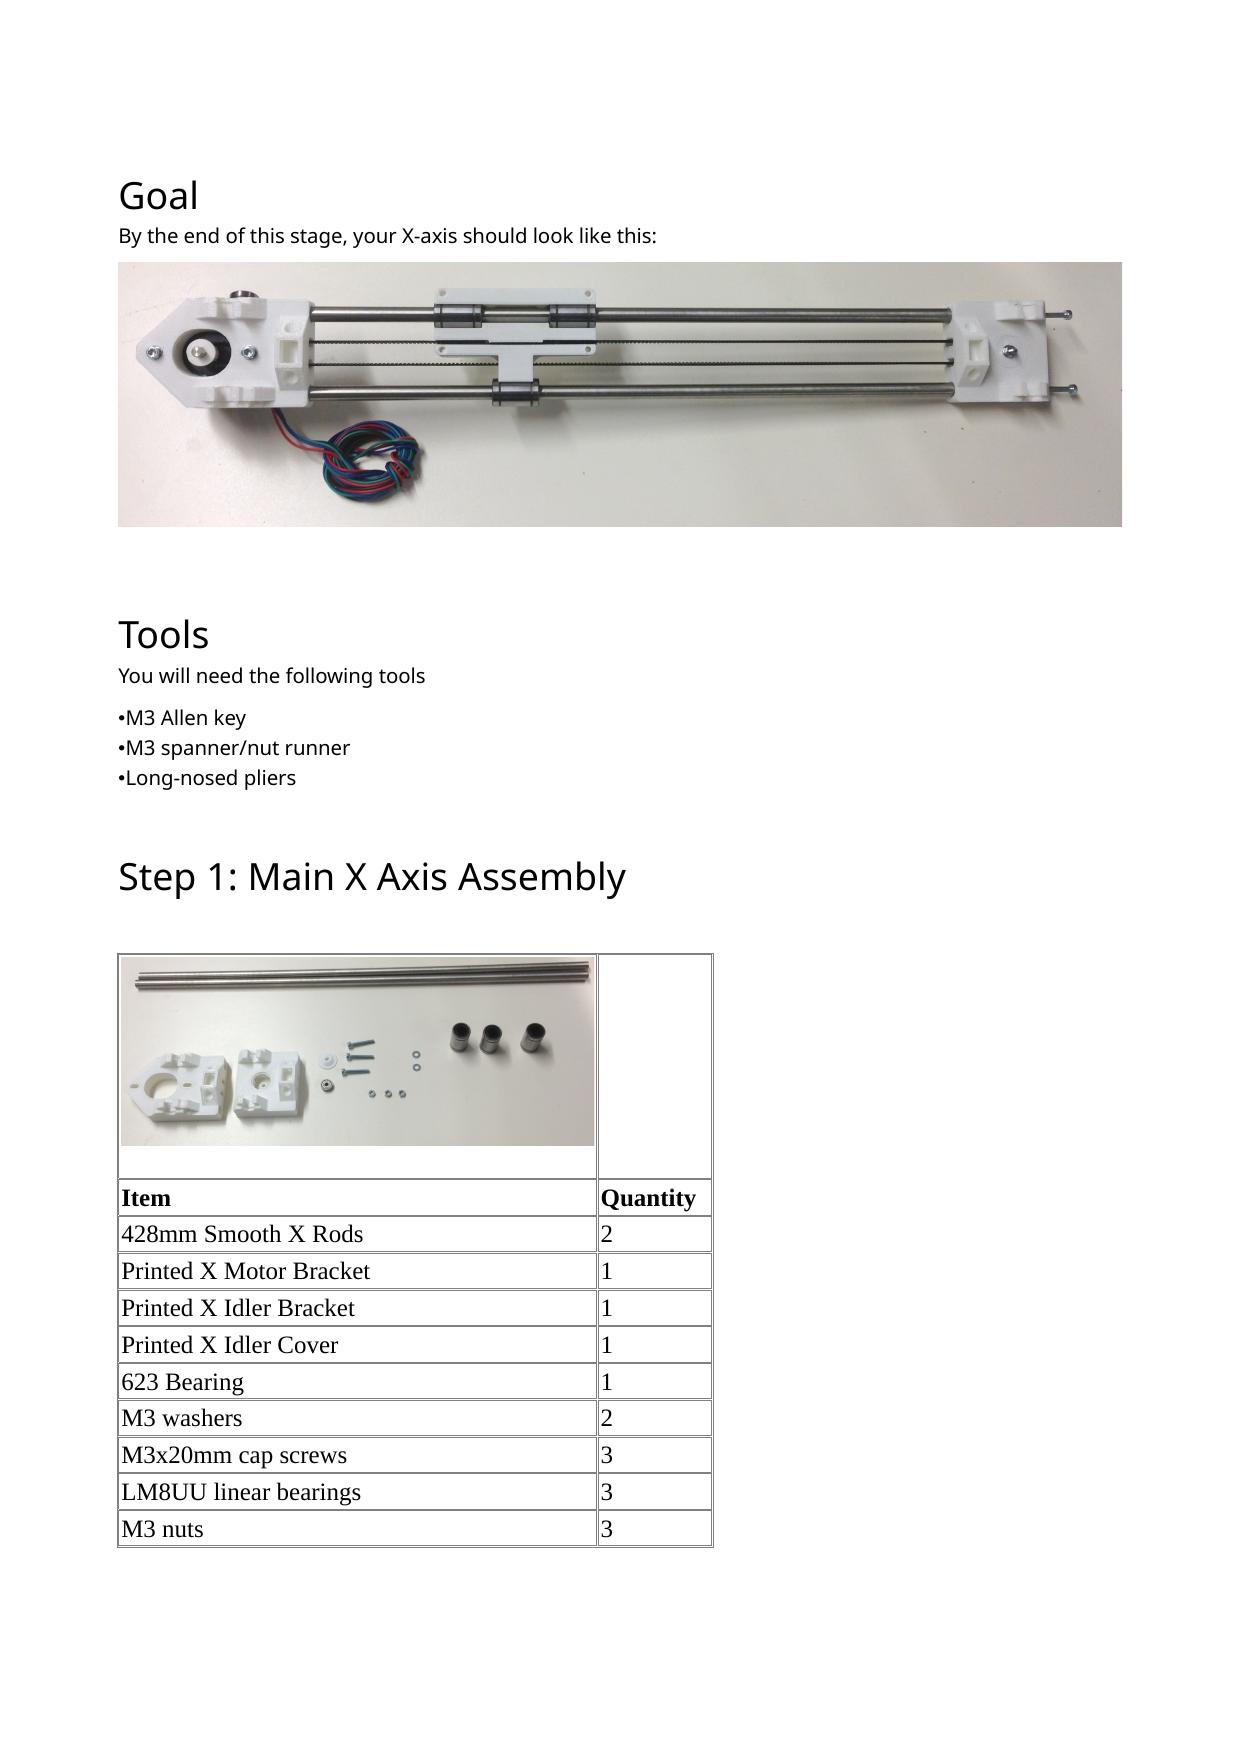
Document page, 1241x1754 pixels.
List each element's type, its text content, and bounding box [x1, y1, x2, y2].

table_cell 3 [599, 1511, 711, 1545]
table_cell 1 [599, 1254, 711, 1288]
list M3 Allen key [118, 702, 1122, 732]
table_cell 428mm Smooth X Rods [119, 1217, 596, 1251]
table_cell M3 nuts [119, 1511, 596, 1545]
subtitle Step 1: Main X Axis Assembly [118, 851, 1122, 902]
table_cell 623 Bearing [119, 1364, 596, 1398]
table_cell Quantity [599, 1180, 711, 1214]
table_cell 3 [599, 1474, 711, 1509]
table_cell Item [119, 1180, 596, 1214]
table_cell Printed X Idler Bracket [119, 1291, 596, 1325]
table_cell 2 [599, 1401, 711, 1435]
text You will need the following tools [118, 660, 1122, 689]
picture [121, 957, 595, 1146]
subtitle Tools [118, 609, 1122, 660]
picture [118, 262, 1123, 527]
list Long-nosed pliers [118, 761, 1122, 791]
subtitle Goal [118, 169, 1122, 220]
table_cell 2 [599, 1217, 711, 1251]
table_cell Printed X Motor Bracket [119, 1254, 596, 1288]
table_cell M3x20mm cap screws [119, 1438, 596, 1472]
table_cell LM8UU linear bearings [119, 1474, 596, 1509]
table_cell Printed X Idler Cover [119, 1327, 596, 1362]
text By the end of this stage, your X-axis should look like this: [118, 220, 1122, 250]
table_cell 1 [599, 1364, 711, 1398]
table_cell M3 washers [119, 1401, 596, 1435]
list M3 spanner/nut runner [118, 732, 1122, 761]
table_cell 3 [599, 1438, 711, 1472]
table_header [119, 955, 596, 1178]
table_header [599, 955, 711, 1178]
table_cell 1 [599, 1291, 711, 1325]
table_cell 1 [599, 1327, 711, 1362]
